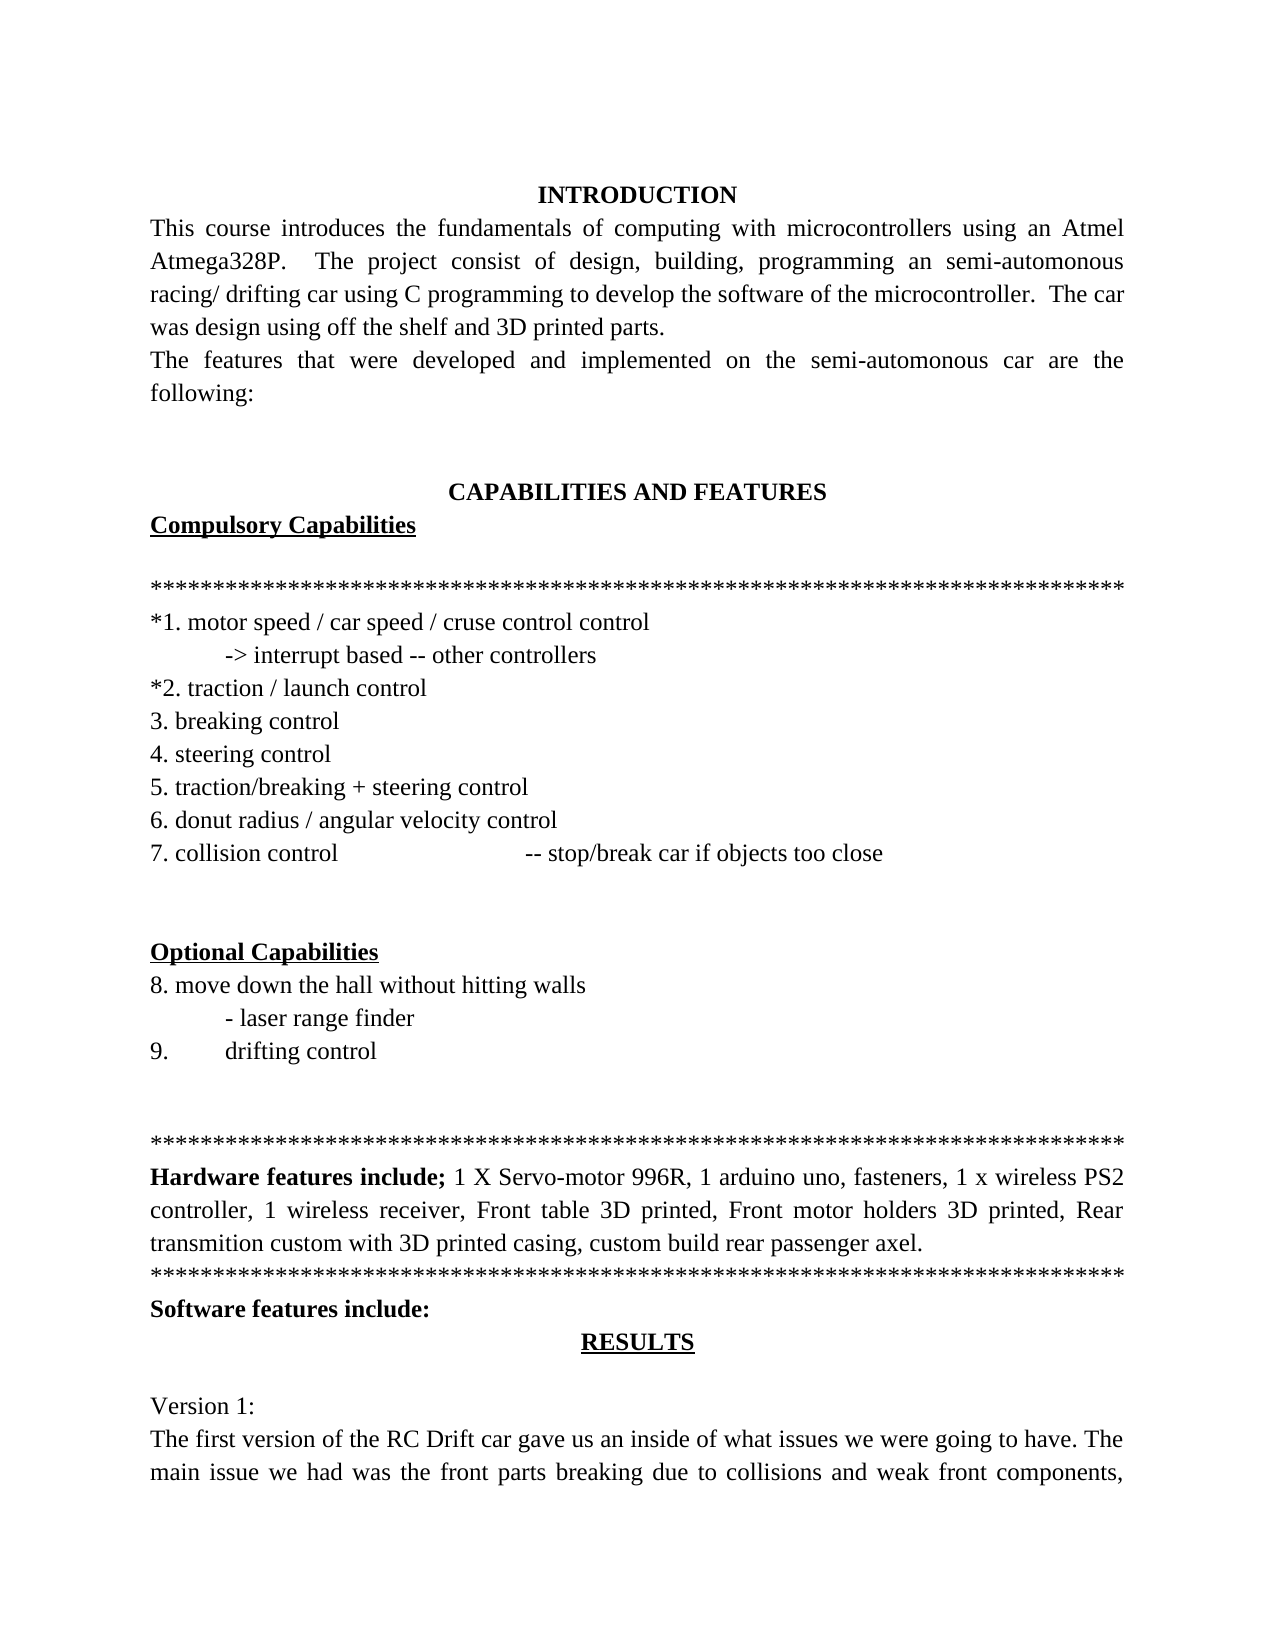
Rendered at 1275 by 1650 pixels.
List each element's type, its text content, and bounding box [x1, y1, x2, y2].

text 7. collision control -- stop/break car if objects too close [150, 838, 1125, 867]
text 4. steering control [150, 739, 1125, 767]
text ****************************************************************************** [150, 1129, 1125, 1158]
text ****************************************************************************** [150, 1261, 1125, 1290]
text Compulsory Capabilities [150, 510, 1125, 539]
text Optional Capabilities [150, 937, 1125, 966]
text - laser range finder [150, 1003, 1125, 1032]
text Version 1: [150, 1391, 1125, 1419]
text Hardware features include; 1 X Servo-motor 996R, 1 arduino uno, fasteners, 1 x wireless PS2 controller, 1 wireless receiver, Front table 3D printed, Front motor holders 3D printed, Rear transmition custom with 3D printed casing, custom build rear passenger axel. [150, 1162, 1125, 1257]
text 3. breaking control [150, 706, 1125, 734]
text ****************************************************************************** [150, 574, 1125, 602]
text Software features include: [150, 1294, 1125, 1323]
text 8. move down the hall without hitting walls [150, 970, 1125, 999]
text CAPABILITIES AND FEATURES [150, 477, 1125, 506]
text *2. traction / launch control [150, 673, 1125, 701]
list drifting control [150, 1036, 1125, 1065]
text *1. motor speed / car speed / cruse control control [150, 607, 1125, 635]
text The features that were developed and implemented on the semi-automonous car are the following: [150, 345, 1125, 407]
text This course introduces the fundamentals of computing with microcontrollers using an Atmel Atmega328P. The project consist of design, building, programming an semi-automonous racing/ drifting car using C programming to develop the software of the microcontroller. The car was design using off the shelf and 3D printed parts. [150, 213, 1125, 341]
text -> interrupt based -- other controllers [150, 640, 1125, 668]
text INTRODUCTION [150, 180, 1125, 209]
text 5. traction/breaking + steering control [150, 772, 1125, 801]
text 6. donut radius / angular velocity control [150, 805, 1125, 833]
text RESULTS [150, 1327, 1125, 1356]
text The first version of the RC Drift car gave us an inside of what issues we were going to have. The main issue we had was the front parts breaking due to collisions and weak front components, [150, 1424, 1125, 1486]
